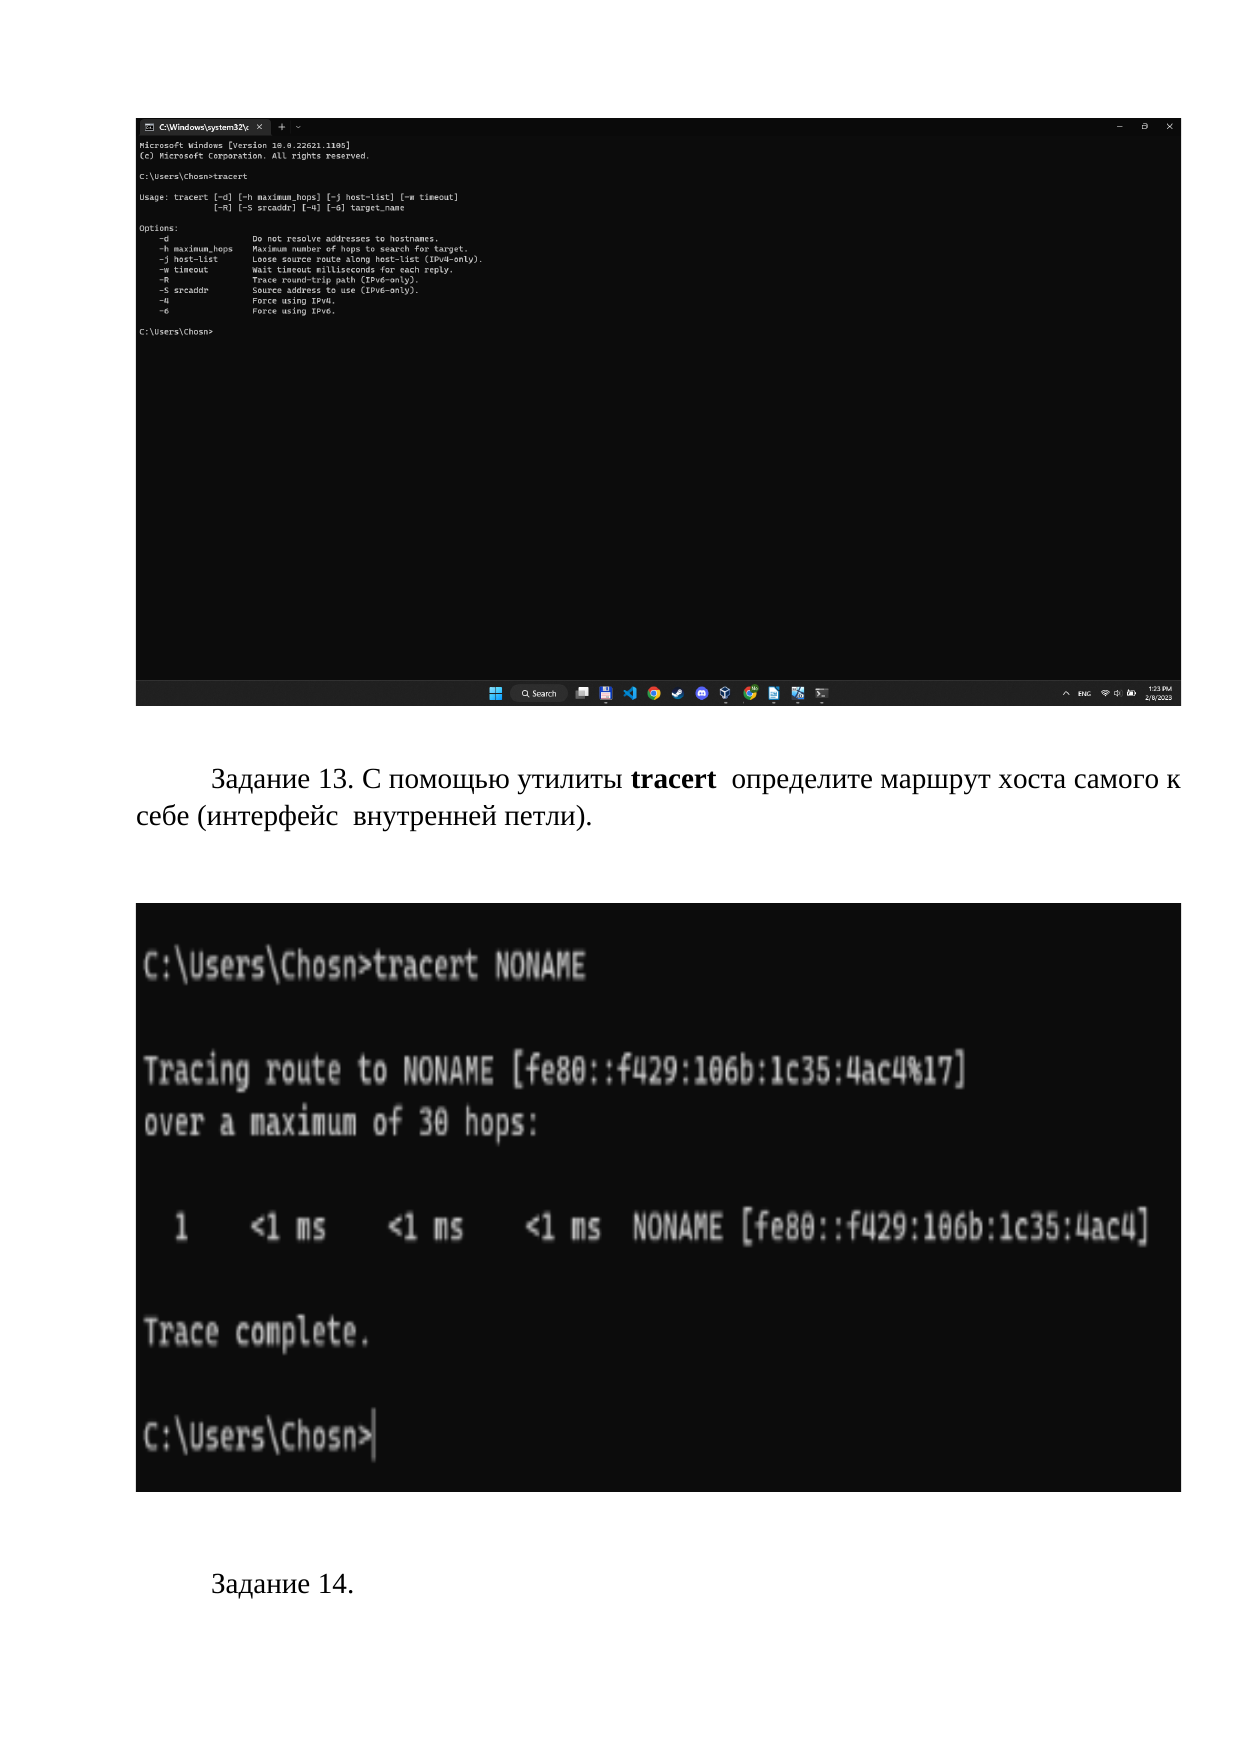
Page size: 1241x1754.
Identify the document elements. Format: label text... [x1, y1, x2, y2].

text Задание 14. [136, 1566, 1181, 1599]
text Задание 13. С помощью утилиты tracert определите маршрут хоста самого к себе (интерфейс внутренней петли). [136, 761, 1181, 831]
picture [135, 903, 1182, 1492]
picture [135, 118, 1182, 706]
